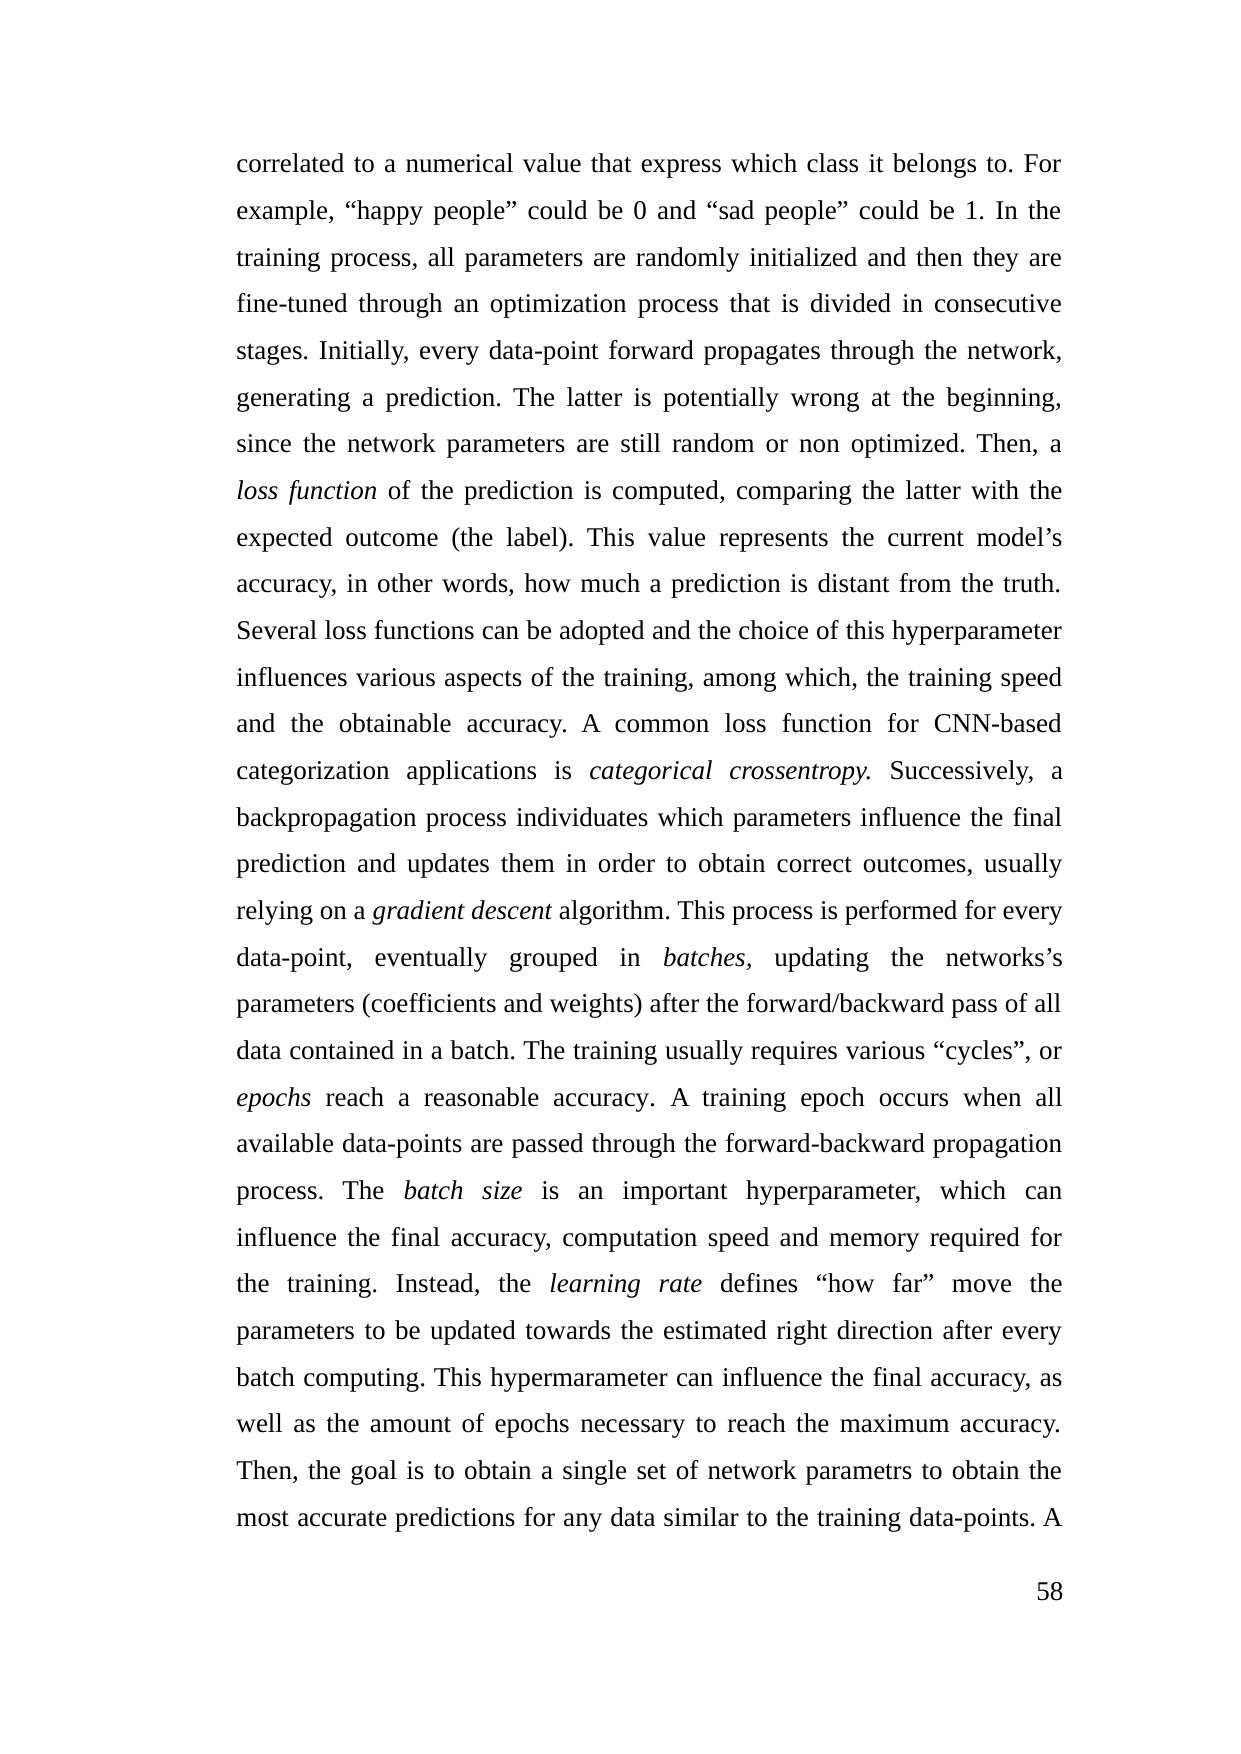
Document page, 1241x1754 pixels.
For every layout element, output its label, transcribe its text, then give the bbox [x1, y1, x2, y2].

text correlated to a numerical value that express which class it belongs to. For example, “happy people” could be 0 and “sad people” could be 1. In the training process, all parameters are randomly initialized and then they are fine-tuned through an optimization process that is divided in consecutive stages. Initially, every data-point forward propagates through the network, generating a prediction. The latter is potentially wrong at the beginning, since the network parameters are still random or non optimized. Then, a loss function of the prediction is computed, comparing the latter with the expected outcome (the label). This value represents the current model’s accuracy, in other words, how much a prediction is distant from the truth. Several loss functions can be adopted and the choice of this hyperparameter influences various aspects of the training, among which, the training speed and the obtainable accuracy. A common loss function for CNN-based categorization applications is categorical crossentropy. Successively, a backpropagation process individuates which parameters influence the final prediction and updates them in order to obtain correct outcomes, usually relying on a gradient descent algorithm. This process is performed for every data-point, eventually grouped in batches, updating the networks’s parameters (coefficients and weights) after the forward/backward pass of all data contained in a batch. The training usually requires various “cycles”, or epochs reach a reasonable accuracy. A training epoch occurs when all available data-points are passed through the forward-backward propagation process. The batch size is an important hyperparameter, which can influence the final accuracy, computation speed and memory required for the training. Instead, the learning rate defines “how far” move the parameters to be updated towards the estimated right direction after every batch computing. This hypermarameter can influence the final accuracy, as well as the amount of epochs necessary to reach the maximum accuracy. Then, the goal is to obtain a single set of network parametrs to obtain the most accurate predictions for any data similar to the training data-points. A [236, 148, 1063, 1532]
